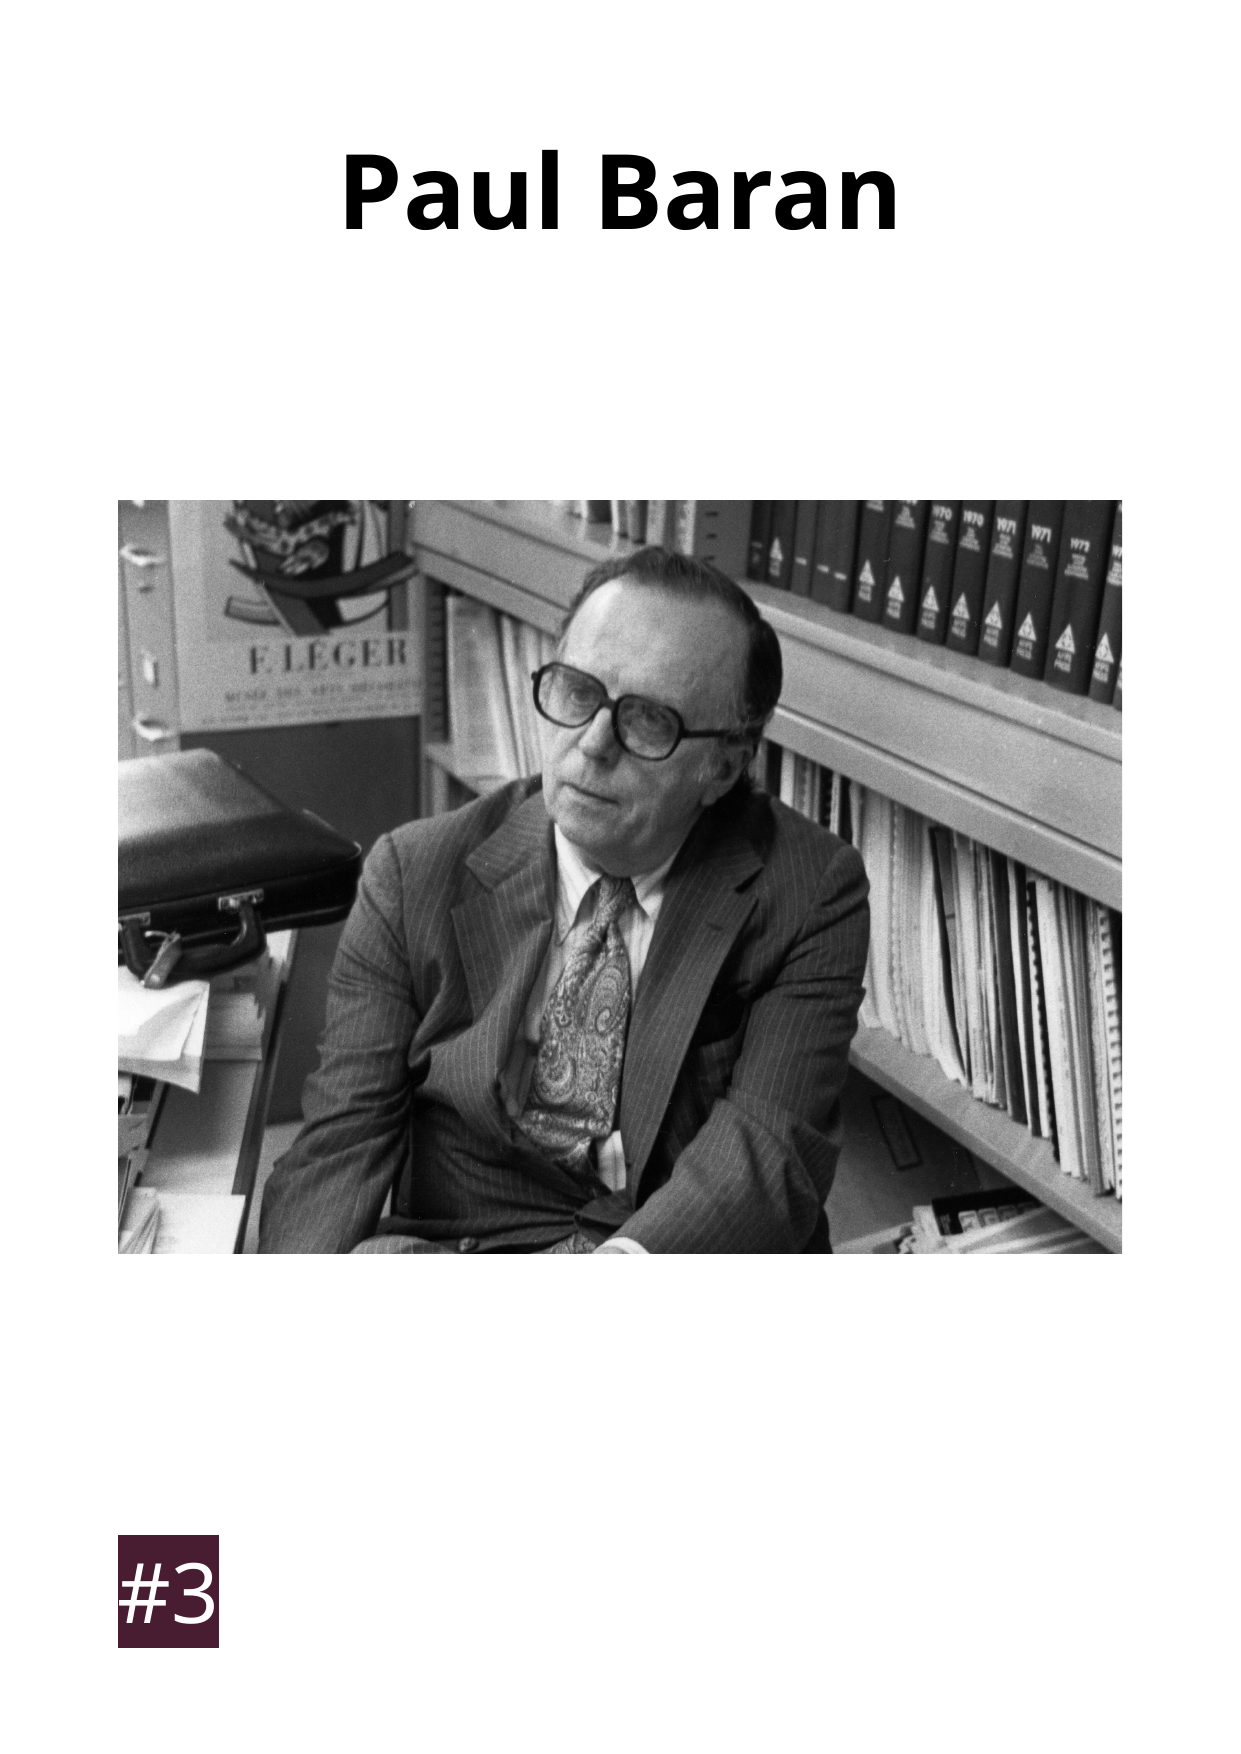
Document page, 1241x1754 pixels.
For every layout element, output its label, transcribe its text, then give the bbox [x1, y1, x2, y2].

picture [118, 500, 1123, 1254]
text Paul Baran [118, 118, 1122, 260]
